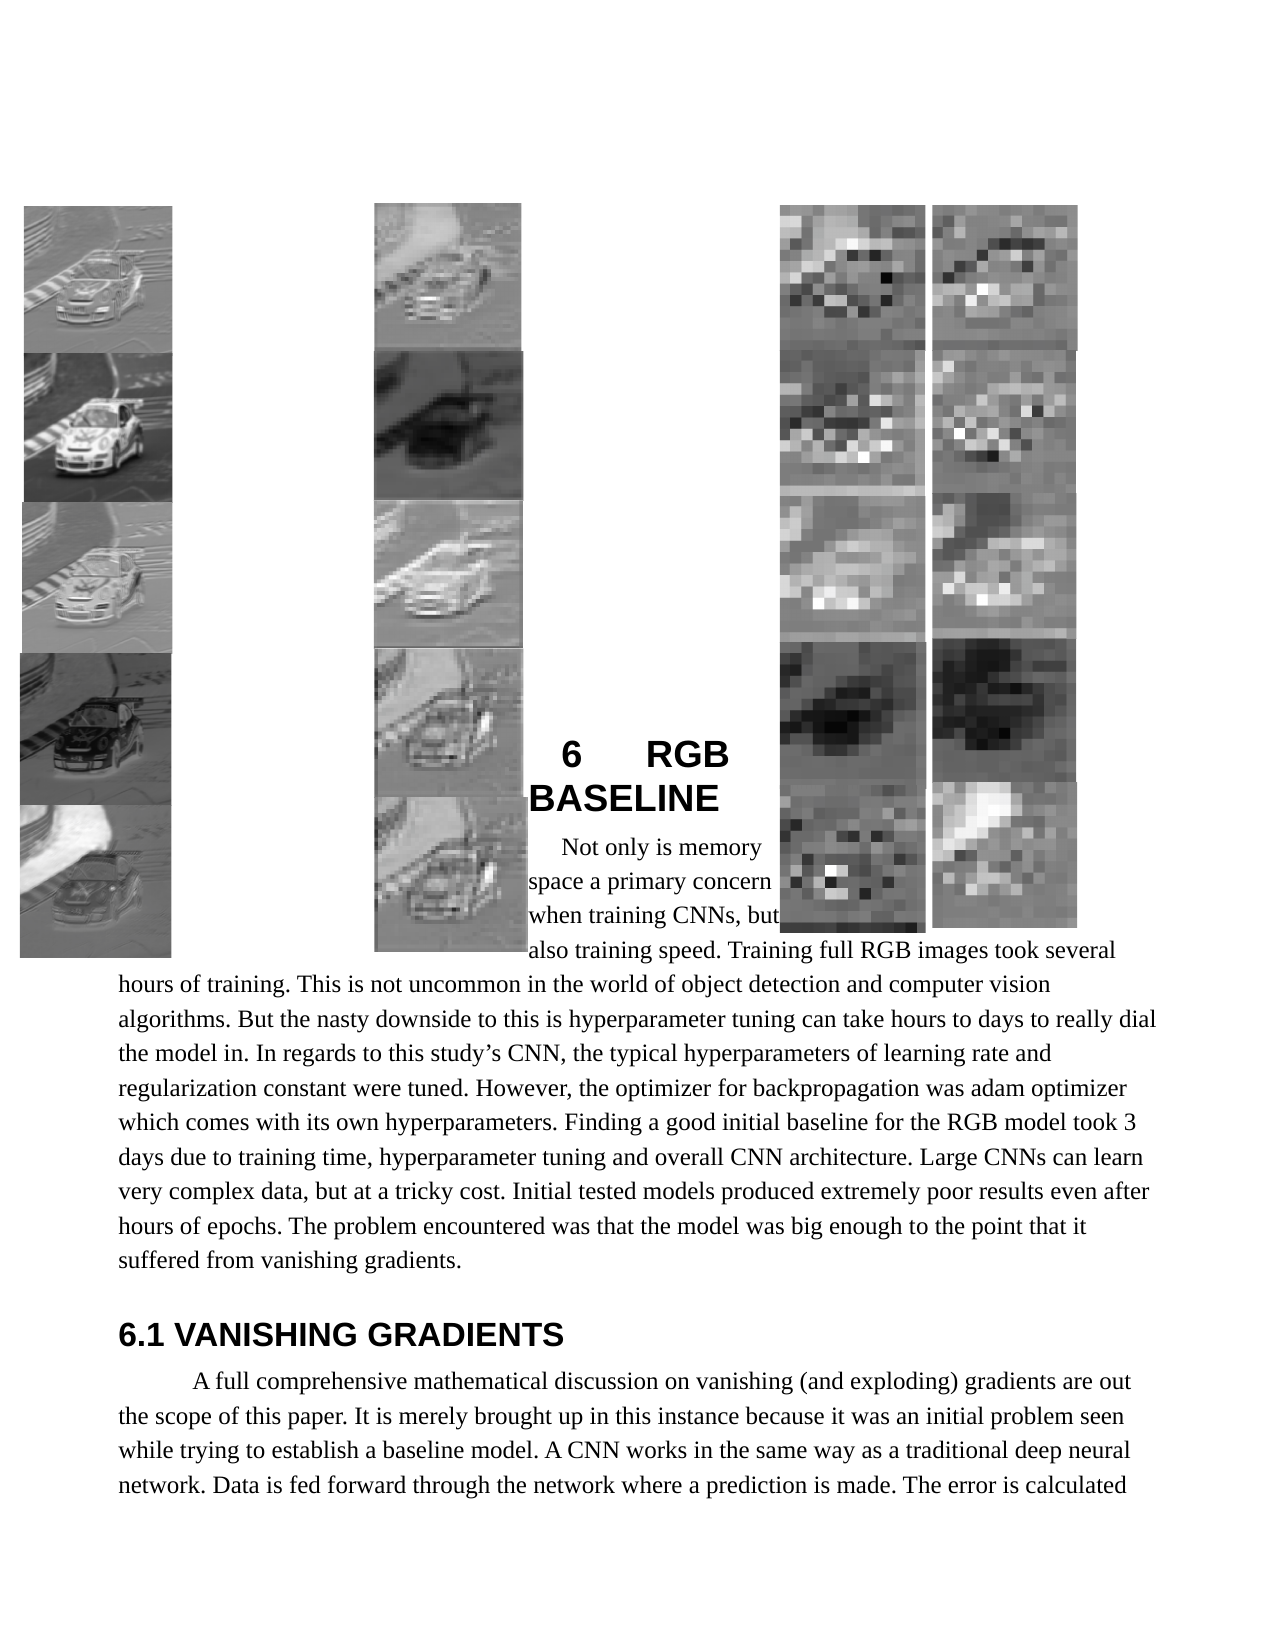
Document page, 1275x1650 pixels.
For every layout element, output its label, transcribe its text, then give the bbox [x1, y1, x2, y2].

subtitle [926, 732, 932, 819]
subtitle RGB BASELINE [524, 732, 779, 819]
picture [19, 206, 173, 958]
picture [373, 203, 528, 952]
text A full comprehensive mathematical discussion on vanishing (and exploding) gradients are out the scope of this paper. It is merely brought up in this instance because it was an initial problem seen while trying to establish a baseline model. A CNN works in the same way as a traditional deep neural network. Data is fed forward through the network where a prediction is made. The error is calculated [118, 1366, 1157, 1499]
picture [779, 205, 927, 933]
subtitle [1077, 732, 1157, 819]
text Not only is memory space a primary concern when training CNNs, but also training speed. Training full RGB images took several hours of training. This is not uncommon in the world of object detection and computer vision algorithms. But the nasty downside to this is hyperparameter tuning can take hours to days to really dial the model in. In regards to this study’s CNN, the typical hyperparameters of learning rate and regularization constant were tuned. However, the optimizer for backpropagation was adam optimizer which comes with its own hyperparameters. Finding a good initial baseline for the RGB model took 3 days due to training time, hyperparameter tuning and overall CNN architecture. Large CNNs can learn very complex data, but at a tricky cost. Initial tested models produced extremely poor results even after hours of epochs. The problem encountered was that the model was big enough to the point that it suffered from vanishing gradients. [118, 832, 1157, 1274]
subtitle 6.1 VANISHING GRADIENTS [118, 1315, 1157, 1354]
picture [932, 205, 1078, 928]
subtitle [172, 732, 374, 819]
